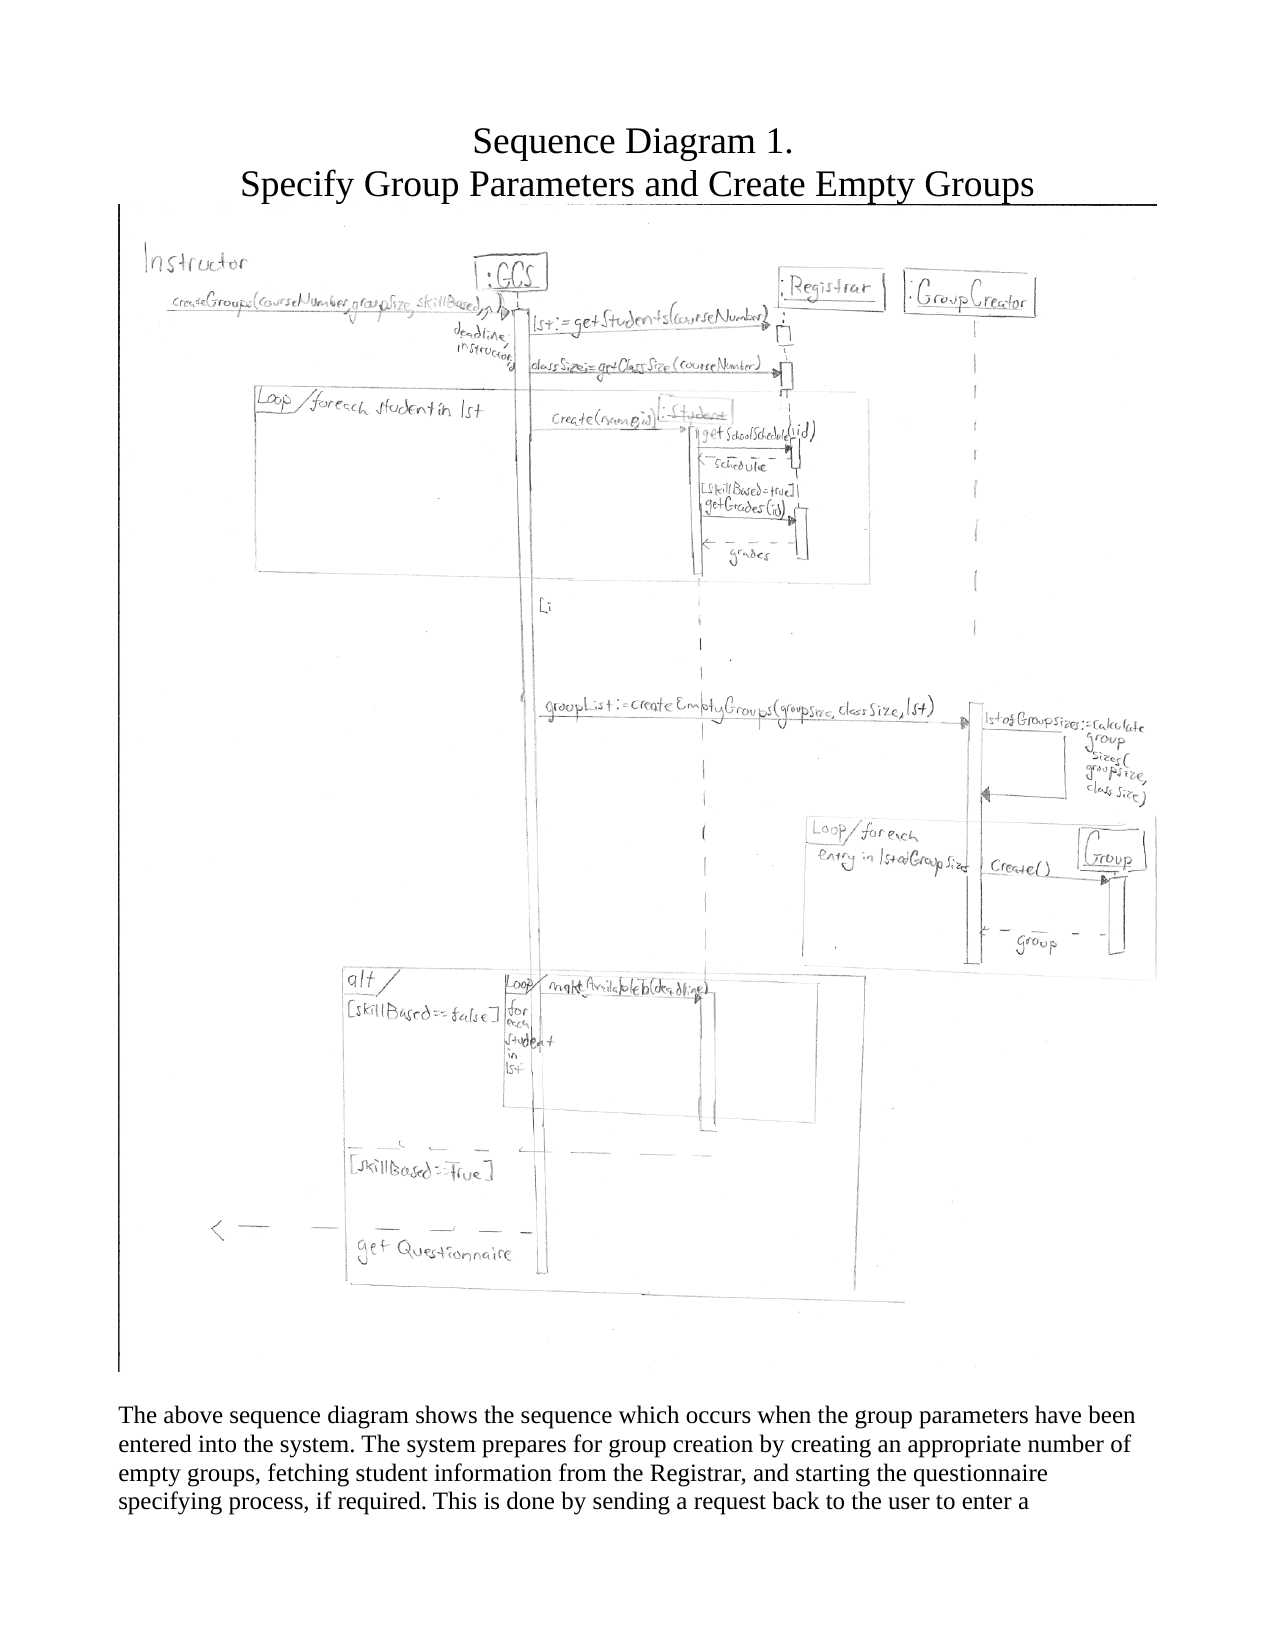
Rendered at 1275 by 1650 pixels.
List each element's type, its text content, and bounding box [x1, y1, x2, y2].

text Specify Group Parameters and Create Empty Groups [118, 161, 1157, 204]
text The above sequence diagram shows the sequence which occurs when the group parameters have been entered into the system. The system prepares for group creation by creating an appropriate number of empty groups, fetching student information from the Registrar, and starting the questionnaire specifying process, if required. This is done by sending a request back to the user to enter a [118, 1400, 1157, 1515]
text Sequence Diagram 1. [118, 118, 1157, 161]
picture [118, 204, 1157, 1372]
